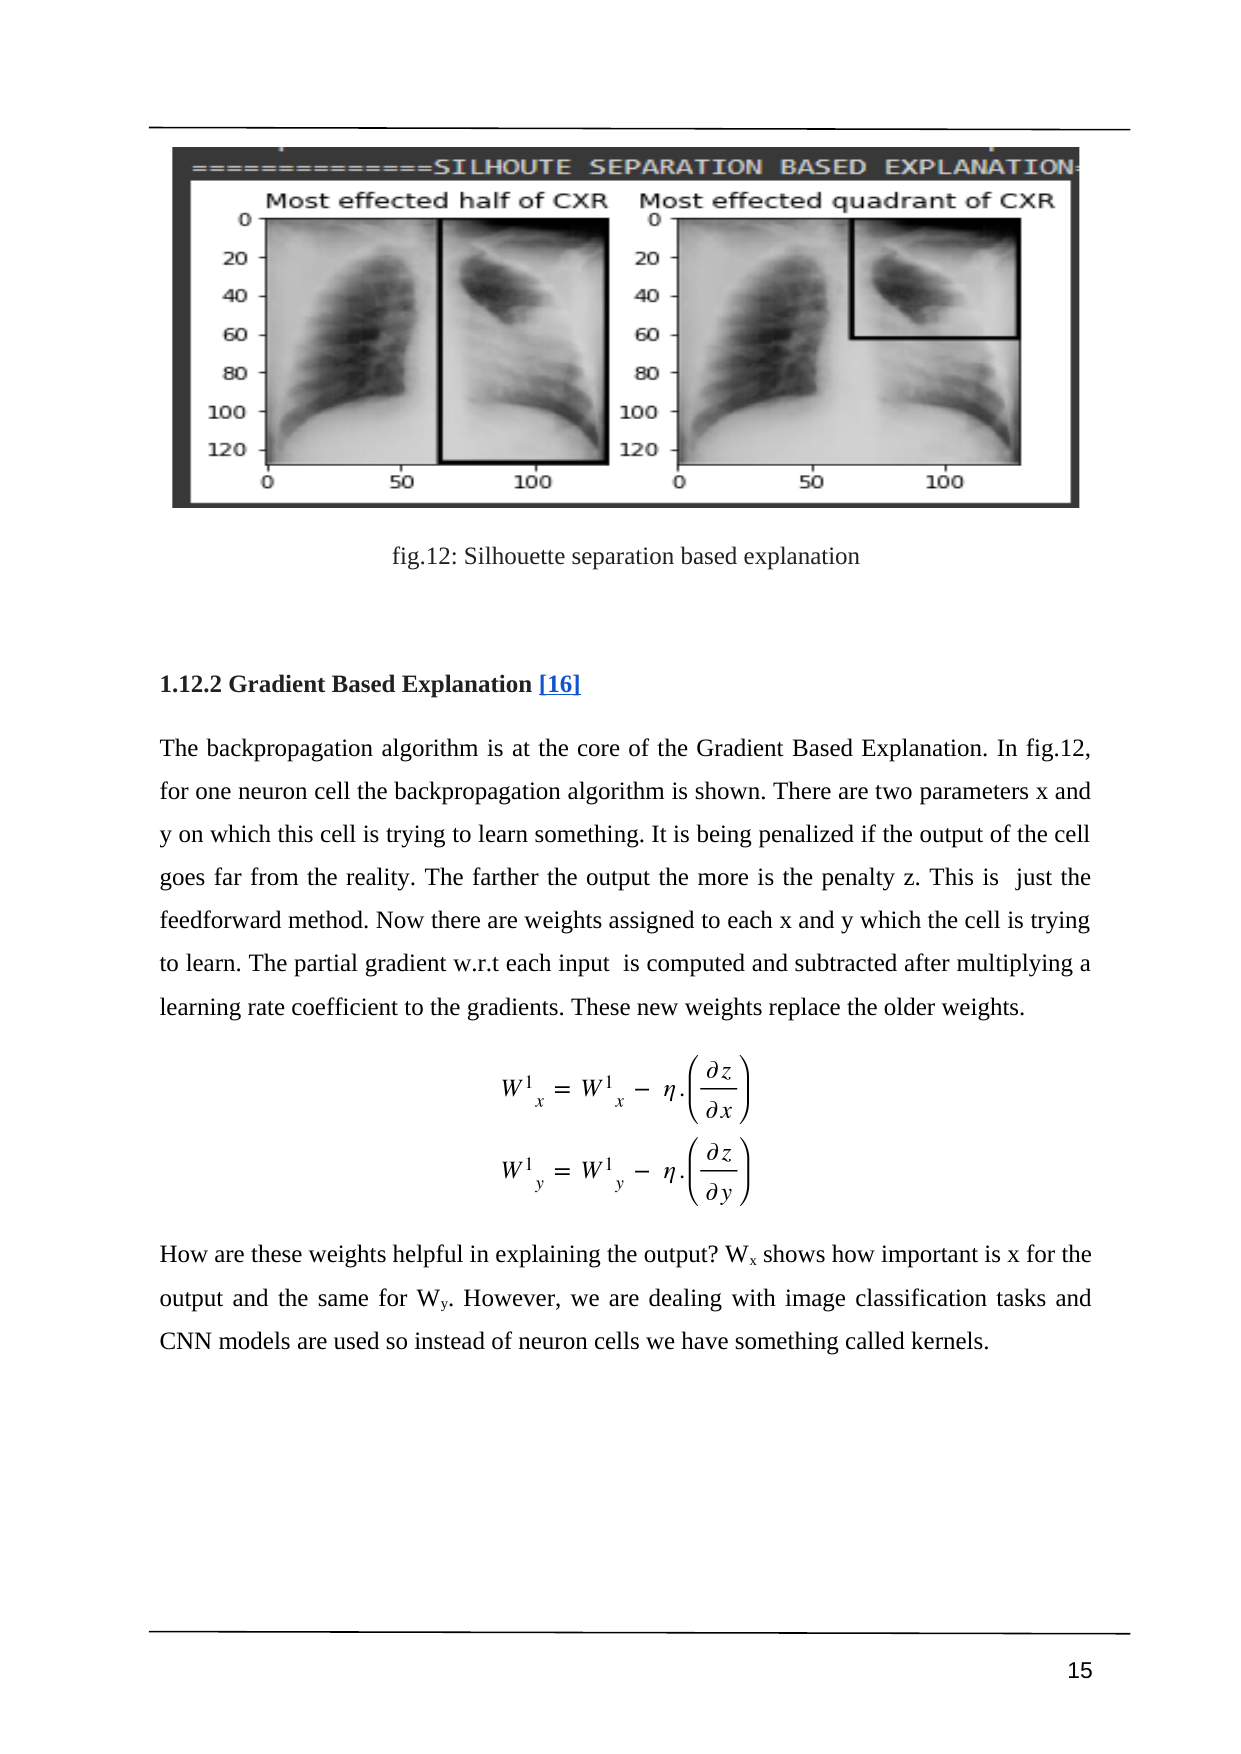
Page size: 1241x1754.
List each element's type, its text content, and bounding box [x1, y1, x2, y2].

text The backpropagation algorithm is at the core of the Gradient Based Explanation. In fig.12, for one neuron cell the backpropagation algorithm is shown. There are two parameters x and y on which this cell is trying to learn something. It is being penalized if the output of the cell goes far from the reality. The farther the output the more is the penalty z. This is just the feedforward method. Now there are weights assigned to each x and y which the cell is trying to learn. The partial gradient w.r.t each input is computed and subtracted after multiplying a learning rate coefficient to the gradients. These new weights replace the older weights. [159, 733, 1092, 1020]
text 1.12.2 Gradient Based Explanation [16] [159, 669, 1092, 698]
picture [501, 1055, 751, 1206]
text fig.12: Silhouette separation based explanation [159, 541, 1092, 570]
text How are these weights helpful in explaining the output? Wx shows how important is x for the output and the same for Wy. However, we are dealing with image classification tasks and CNN models are used so instead of neuron cells we have something called kernels. [159, 1239, 1092, 1354]
